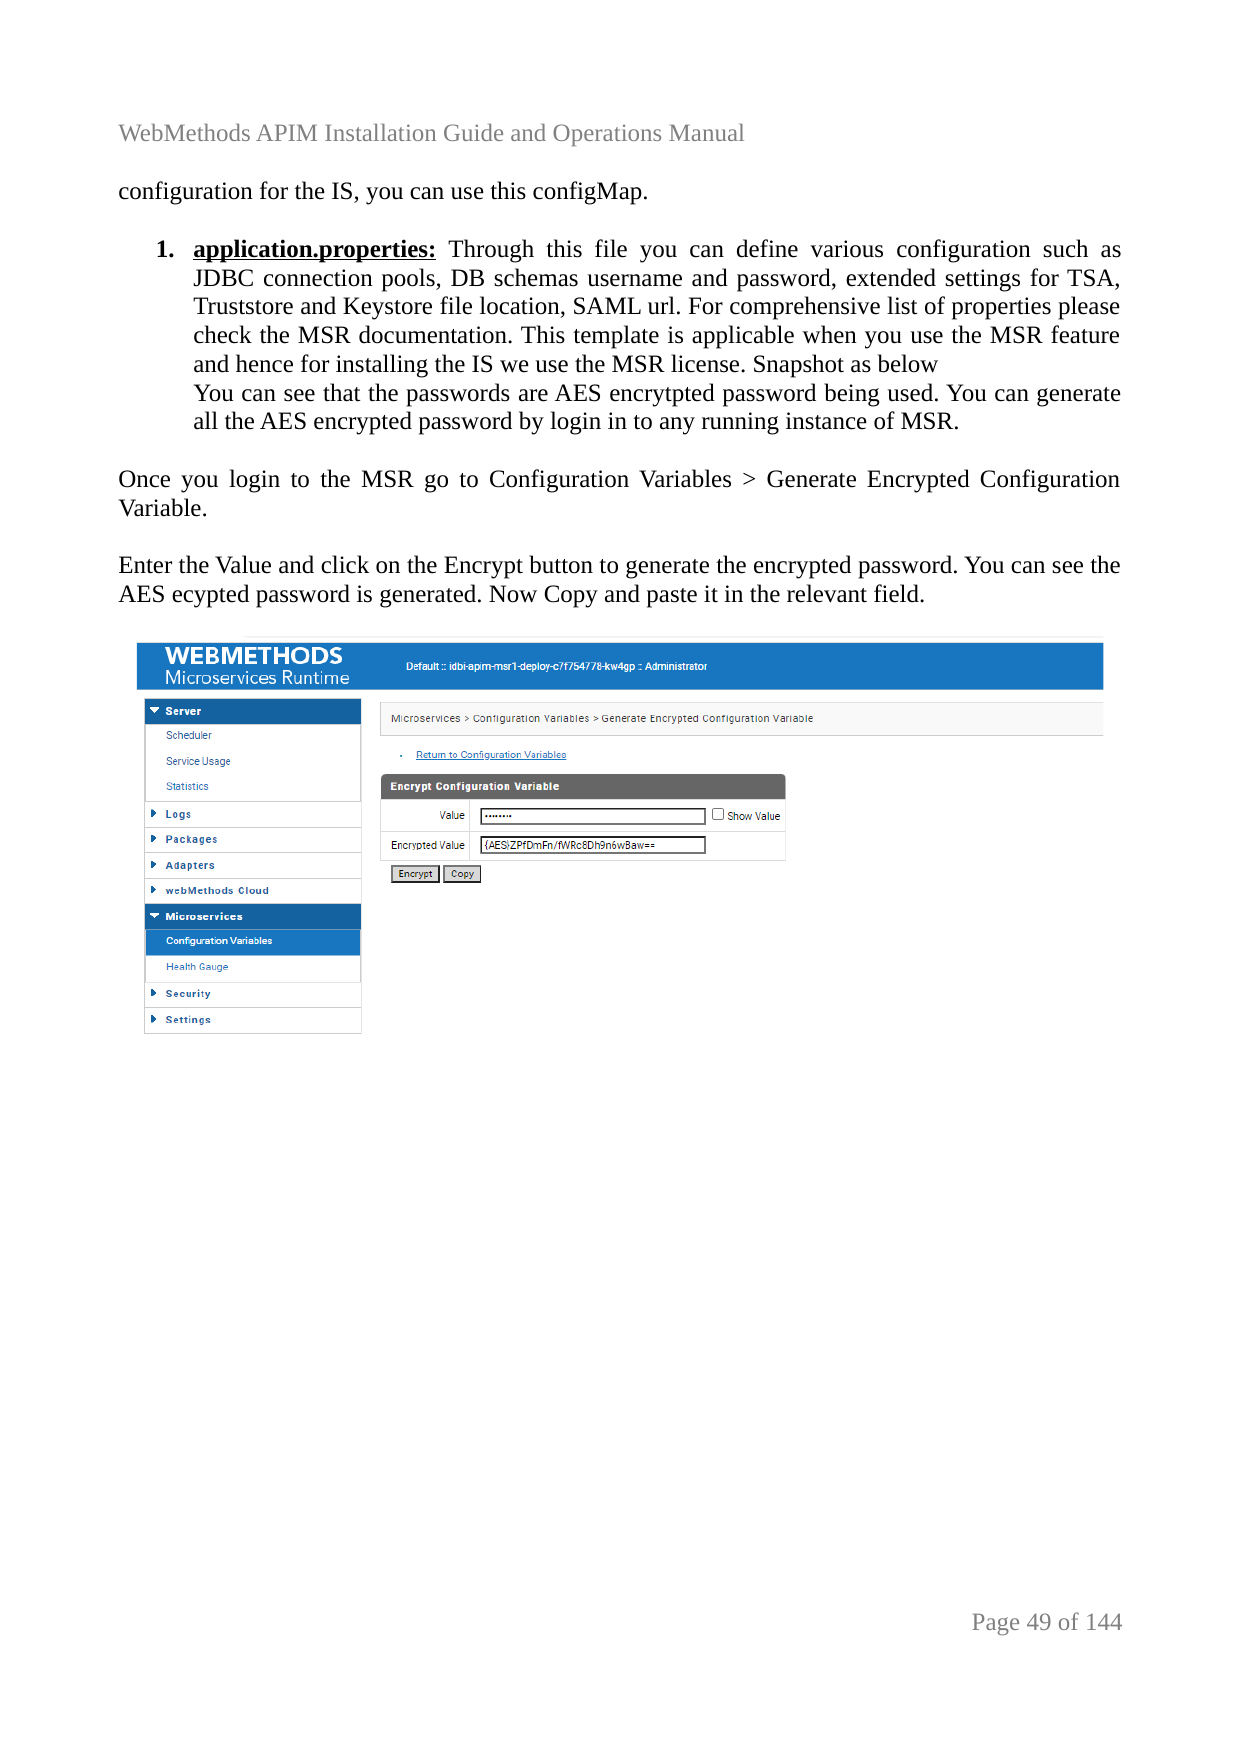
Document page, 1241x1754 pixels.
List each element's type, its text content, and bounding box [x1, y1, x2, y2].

text Enter the Value and click on the Encrypt button to generate the encrypted password. You can see the AES ecypted password is generated. Now Copy and paste it in the relevant field. [118, 550, 1122, 608]
text Once you login to the MSR go to Configuration Variables > Generate Encrypted Configuration Variable. [118, 464, 1122, 521]
text configuration for the IS, you can use this configMap. [118, 176, 1122, 205]
picture [136, 636, 1104, 1049]
list application.properties: Through this file you can define various configuration such as JDBC connection pools, DB schemas username and password, extended settings for TSA, Truststore and Keystore file location, SAML url. For comprehensive list of properties please check the MSR documentation. This template is applicable when you use the MSR feature and hence for installing the IS we use the MSR license. Snapshot as below [156, 234, 1122, 378]
list You can see that the passwords are AES encrytpted password being used. You can generate all the AES encrypted password by login in to any running instance of MSR. [156, 378, 1122, 435]
